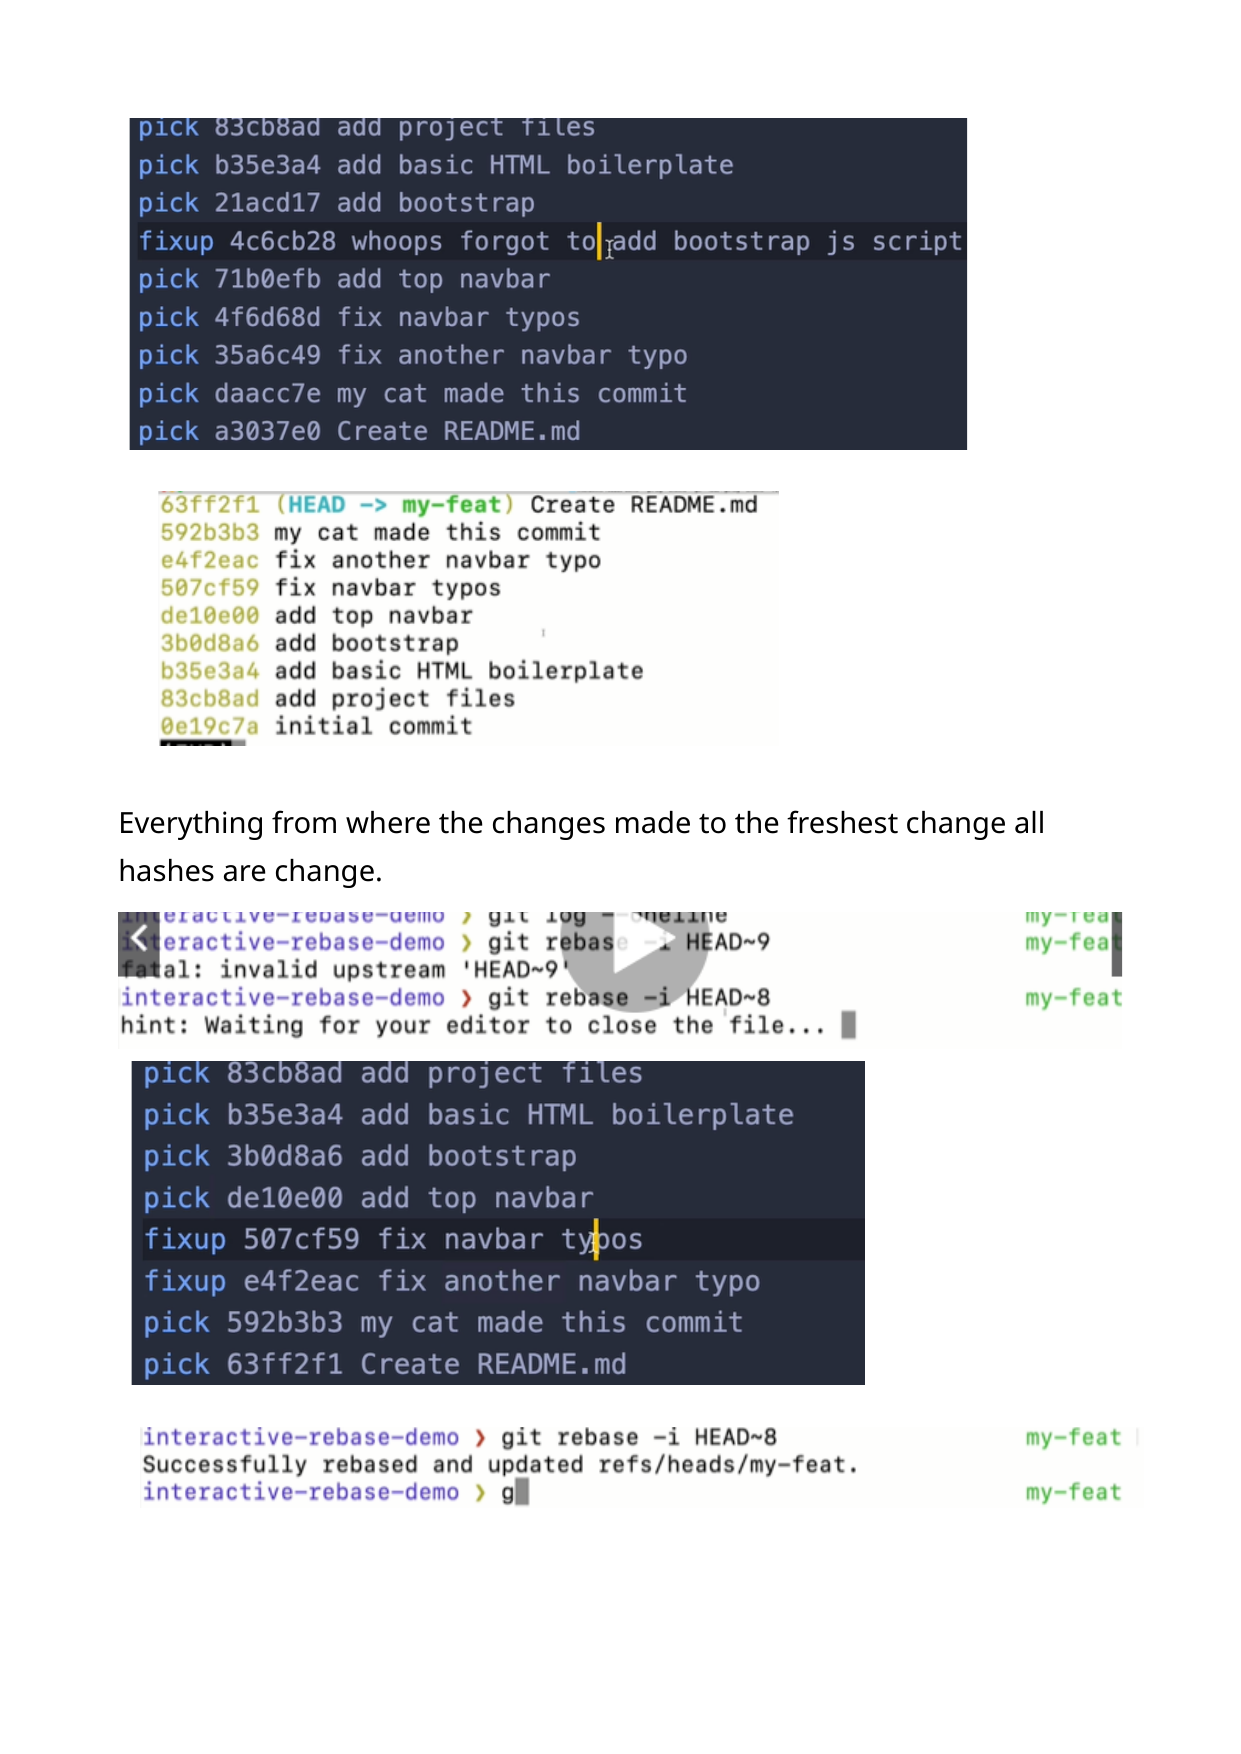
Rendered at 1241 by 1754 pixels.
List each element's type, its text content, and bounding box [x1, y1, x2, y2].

text Everything from where the changes made to the freshest change all hashes are change. [118, 802, 1122, 889]
picture [131, 1061, 865, 1385]
picture [129, 118, 968, 450]
picture [158, 491, 779, 746]
picture [118, 912, 1123, 1049]
picture [140, 1427, 1144, 1508]
